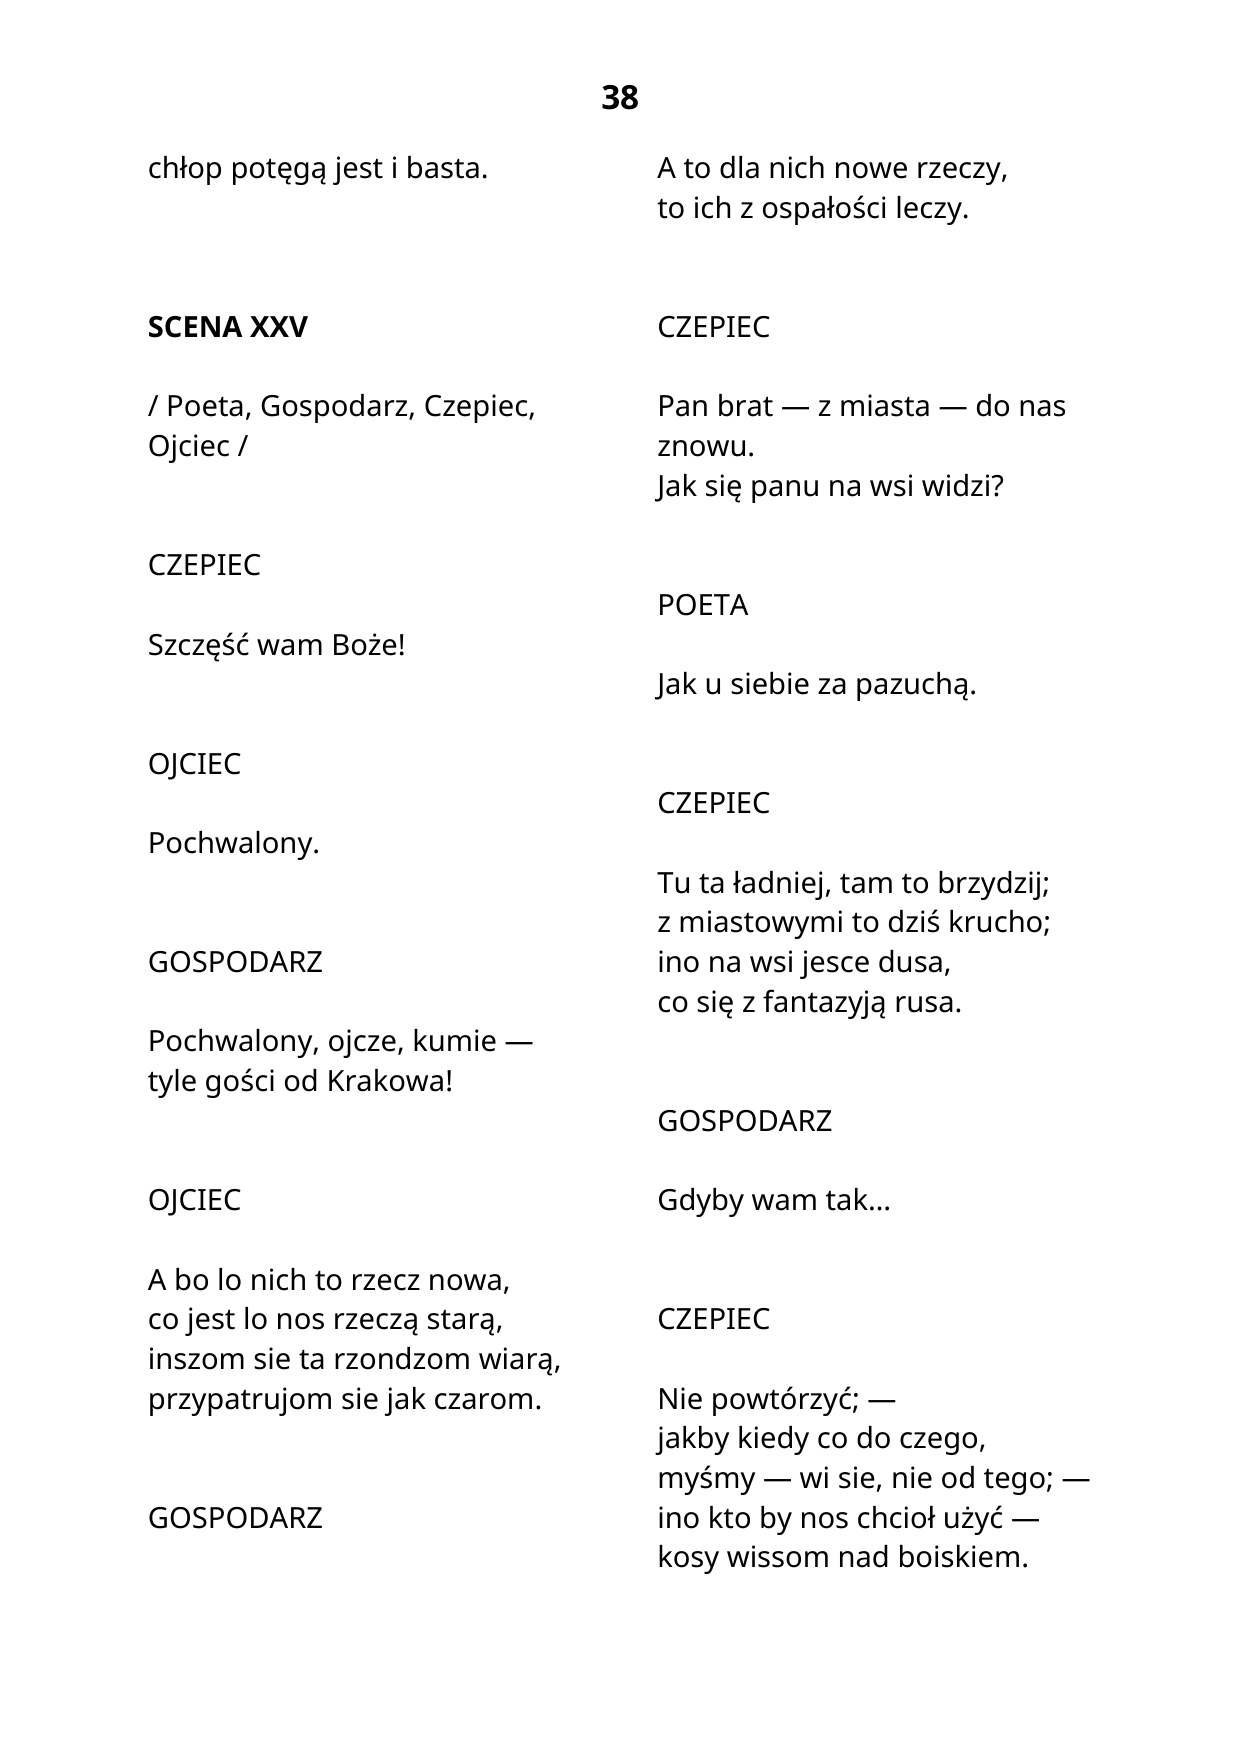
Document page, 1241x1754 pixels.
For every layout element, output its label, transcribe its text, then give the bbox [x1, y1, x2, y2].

text co się z fantazyją rusa. [657, 981, 1093, 1021]
text Pan brat — z miasta — do nas znowu. [657, 386, 1093, 465]
text GOSPODARZ [657, 1100, 1093, 1140]
text Gdyby wam tak… [657, 1179, 1093, 1219]
text ino kto by nos chcioł użyć — [657, 1497, 1093, 1537]
text chłop potęgą jest i basta. [148, 148, 583, 187]
text kosy wissom nad boiskiem. [657, 1537, 1093, 1576]
text jakby kiedy co do czego, [657, 1418, 1093, 1457]
text CZEPIEC [657, 306, 1093, 346]
text A to dla nich nowe rzeczy, [657, 148, 1093, 187]
text GOSPODARZ [148, 1497, 583, 1537]
text POETA [657, 584, 1093, 624]
text Pochwalony, ojcze, kumie — [148, 1021, 583, 1060]
text Nie powtórzyć; — [657, 1378, 1093, 1418]
text CZEPIEC [148, 544, 583, 584]
text Jak się panu na wsi widzi? [657, 465, 1093, 505]
text Szczęść wam Boże! [148, 624, 583, 663]
text myśmy — wi sie, nie od tego; — [657, 1457, 1093, 1497]
text tyle gości od Krakowa! [148, 1060, 583, 1100]
text A bo lo nich to rzecz nowa, [148, 1259, 583, 1298]
text z miastowymi to dziś krucho; [657, 902, 1093, 941]
text OJCIEC [148, 1179, 583, 1219]
text Tu ta ładniej, tam to brzydzij; [657, 862, 1093, 902]
text to ich z ospałości leczy. [657, 187, 1093, 227]
text co jest lo nos rzeczą starą, [148, 1298, 583, 1338]
text GOSPODARZ [148, 941, 583, 981]
text CZEPIEC [657, 783, 1093, 822]
text Pochwalony. [148, 822, 583, 862]
text / Poeta, Gospodarz, Czepiec, Ojciec / [148, 386, 583, 465]
text inszom sie ta rzondzom wiarą, [148, 1338, 583, 1378]
text Jak u siebie za pazuchą. [657, 663, 1093, 703]
text OJCIEC [148, 743, 583, 783]
text ino na wsi jesce dusa, [657, 941, 1093, 981]
text CZEPIEC [657, 1298, 1093, 1338]
text przypatrujom sie jak czarom. [148, 1378, 583, 1418]
text SCENA XXV [148, 306, 583, 346]
